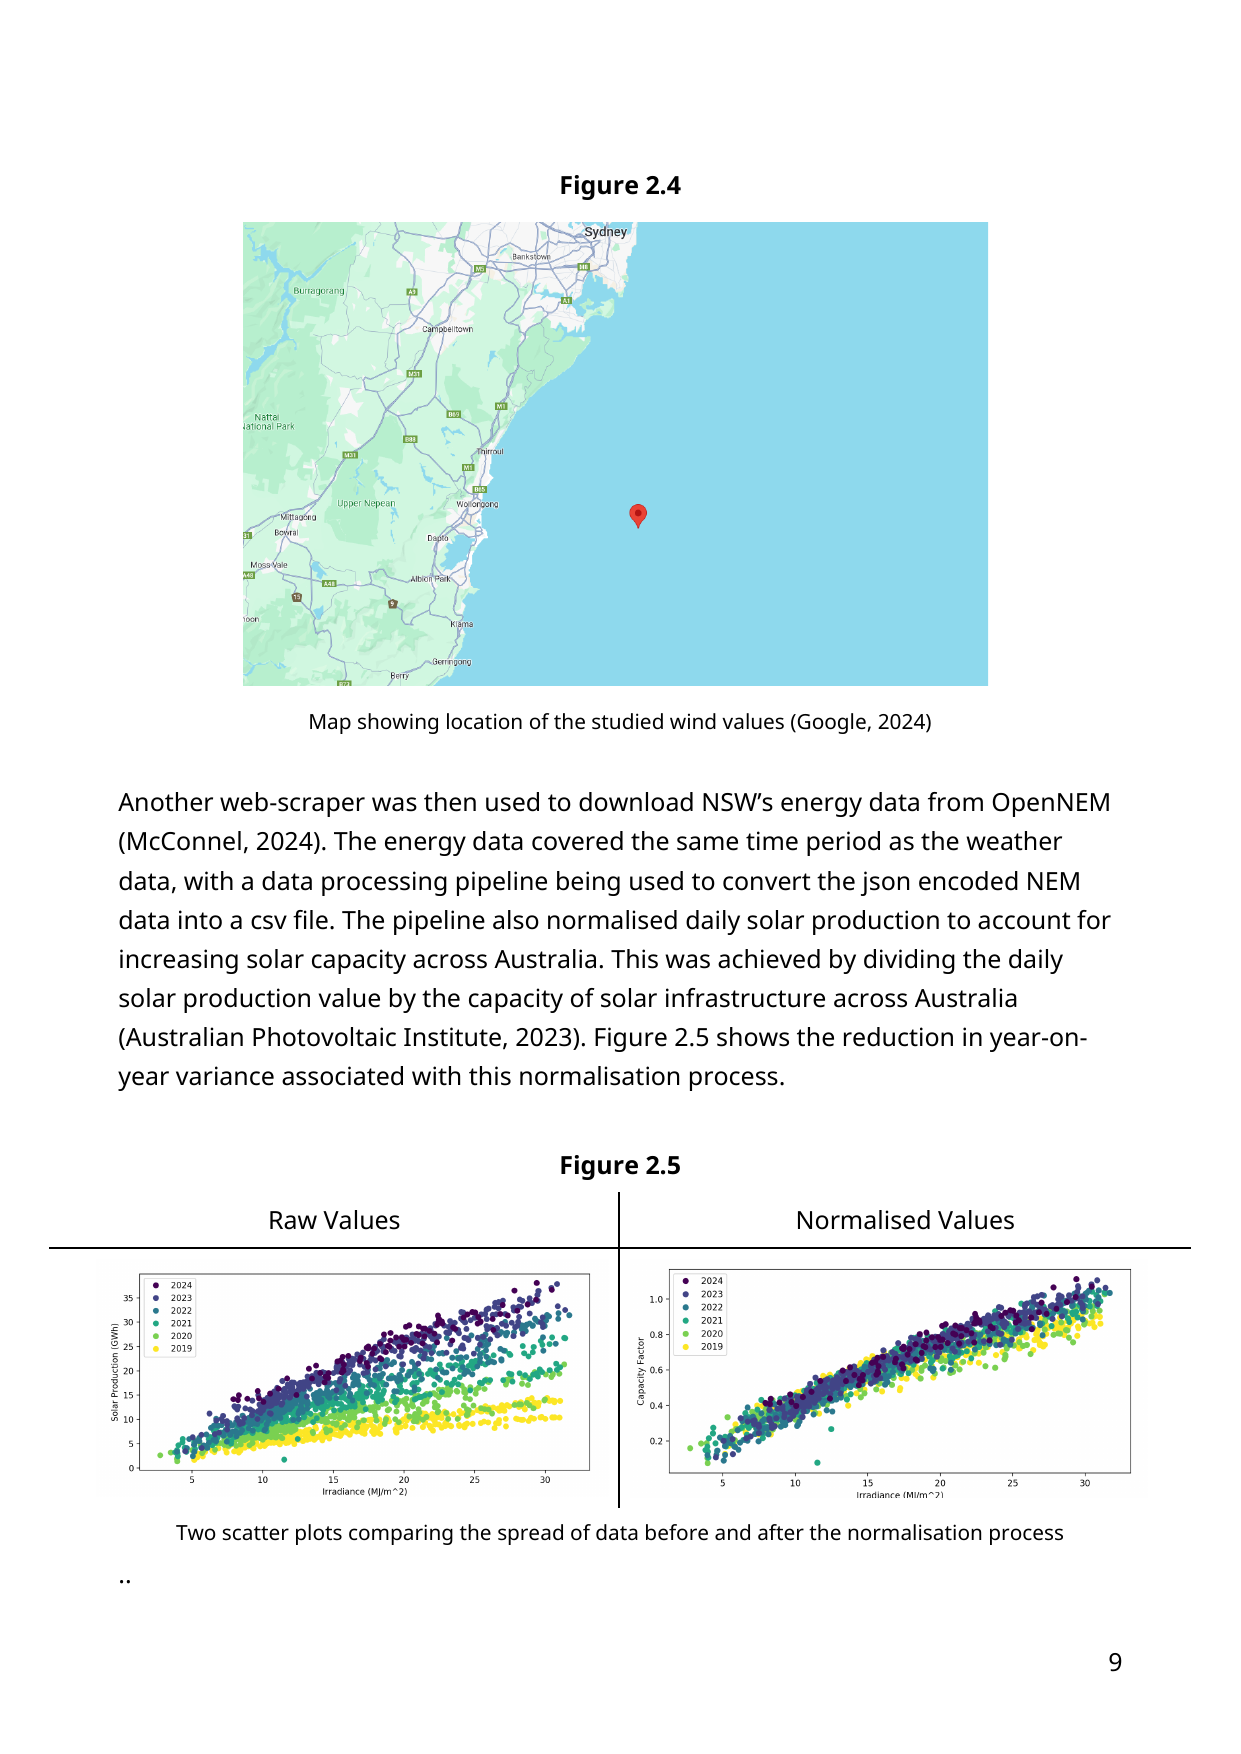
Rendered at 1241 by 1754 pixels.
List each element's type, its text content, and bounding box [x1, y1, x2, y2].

picture [629, 1259, 1148, 1498]
text Another web-scraper was then used to download NSW’s energy data from OpenNEM (McConnel, 2024). The energy data covered the same time period as the weather data, with a data processing pipeline being used to convert the json encoded NEM data into a csv file. The pipeline also normalised daily solar production to account for increasing solar capacity across Australia. This was achieved by dividing the daily solar production value by the capacity of solar infrastructure across Australia (Australian Photovoltaic Institute, 2023). Figure 2.5 shows the reduction in year-on-year variance associated with this normalisation process. [118, 785, 1122, 1093]
table_cell [233, 212, 1008, 696]
table_header Figure 2.5 [49, 1138, 1191, 1192]
table_cell Map showing location of the studied wind values (Google, 2024) [233, 696, 1008, 746]
table_cell Two scatter plots comparing the spread of data before and after the normalisation process [49, 1508, 1191, 1557]
table_cell Raw Values [49, 1192, 618, 1247]
text .. [118, 1557, 1122, 1591]
table_cell [49, 1249, 618, 1508]
table_cell [620, 1249, 1191, 1508]
table_cell Normalised Values [620, 1192, 1191, 1247]
picture [96, 1259, 609, 1497]
picture [243, 222, 989, 686]
table_header Figure 2.4 [233, 157, 1008, 212]
